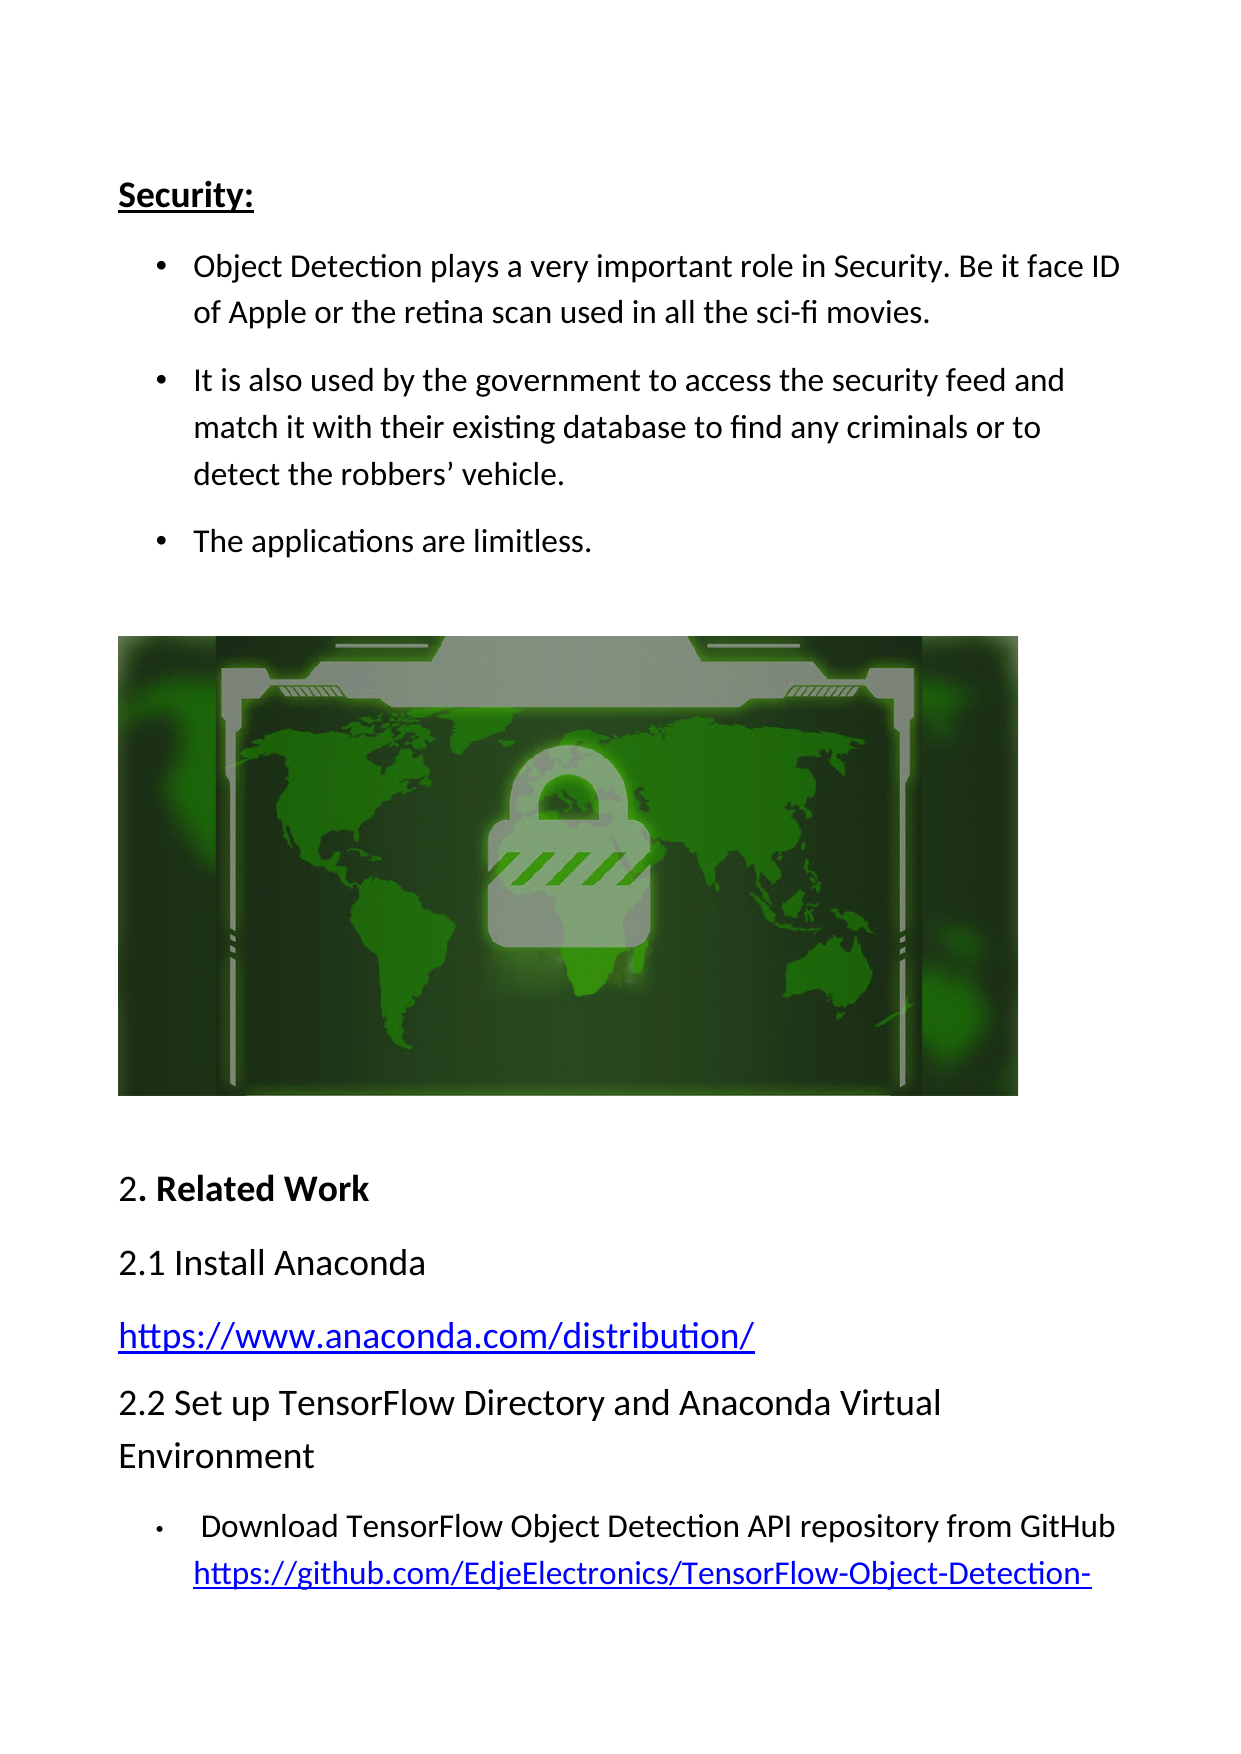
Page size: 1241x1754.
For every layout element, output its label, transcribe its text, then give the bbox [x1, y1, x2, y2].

text Security: [118, 171, 1122, 217]
text 2.1 Install Anaconda [118, 1239, 1122, 1284]
list Object Detection plays a very important role in Security. Be it face ID of Apple or the retina scan used in all the sci-fi movies. [156, 245, 1122, 332]
text https://www.anaconda.com/distribution/ [118, 1312, 1122, 1358]
list Download TensorFlow Object Detection API repository from GitHub https://github.com/EdjeElectronics/TensorFlow-Object-Detection- [156, 1505, 1122, 1593]
text 2. Related Work [118, 1165, 1122, 1211]
text 2.2 Set up TensorFlow Directory and Anaconda Virtual Environment [118, 1379, 1122, 1477]
list The applications are limitless. [156, 520, 1122, 561]
list It is also used by the government to access the security feed and match it with their existing database to find any criminals or to detect the robbers’ vehicle. [156, 359, 1122, 493]
